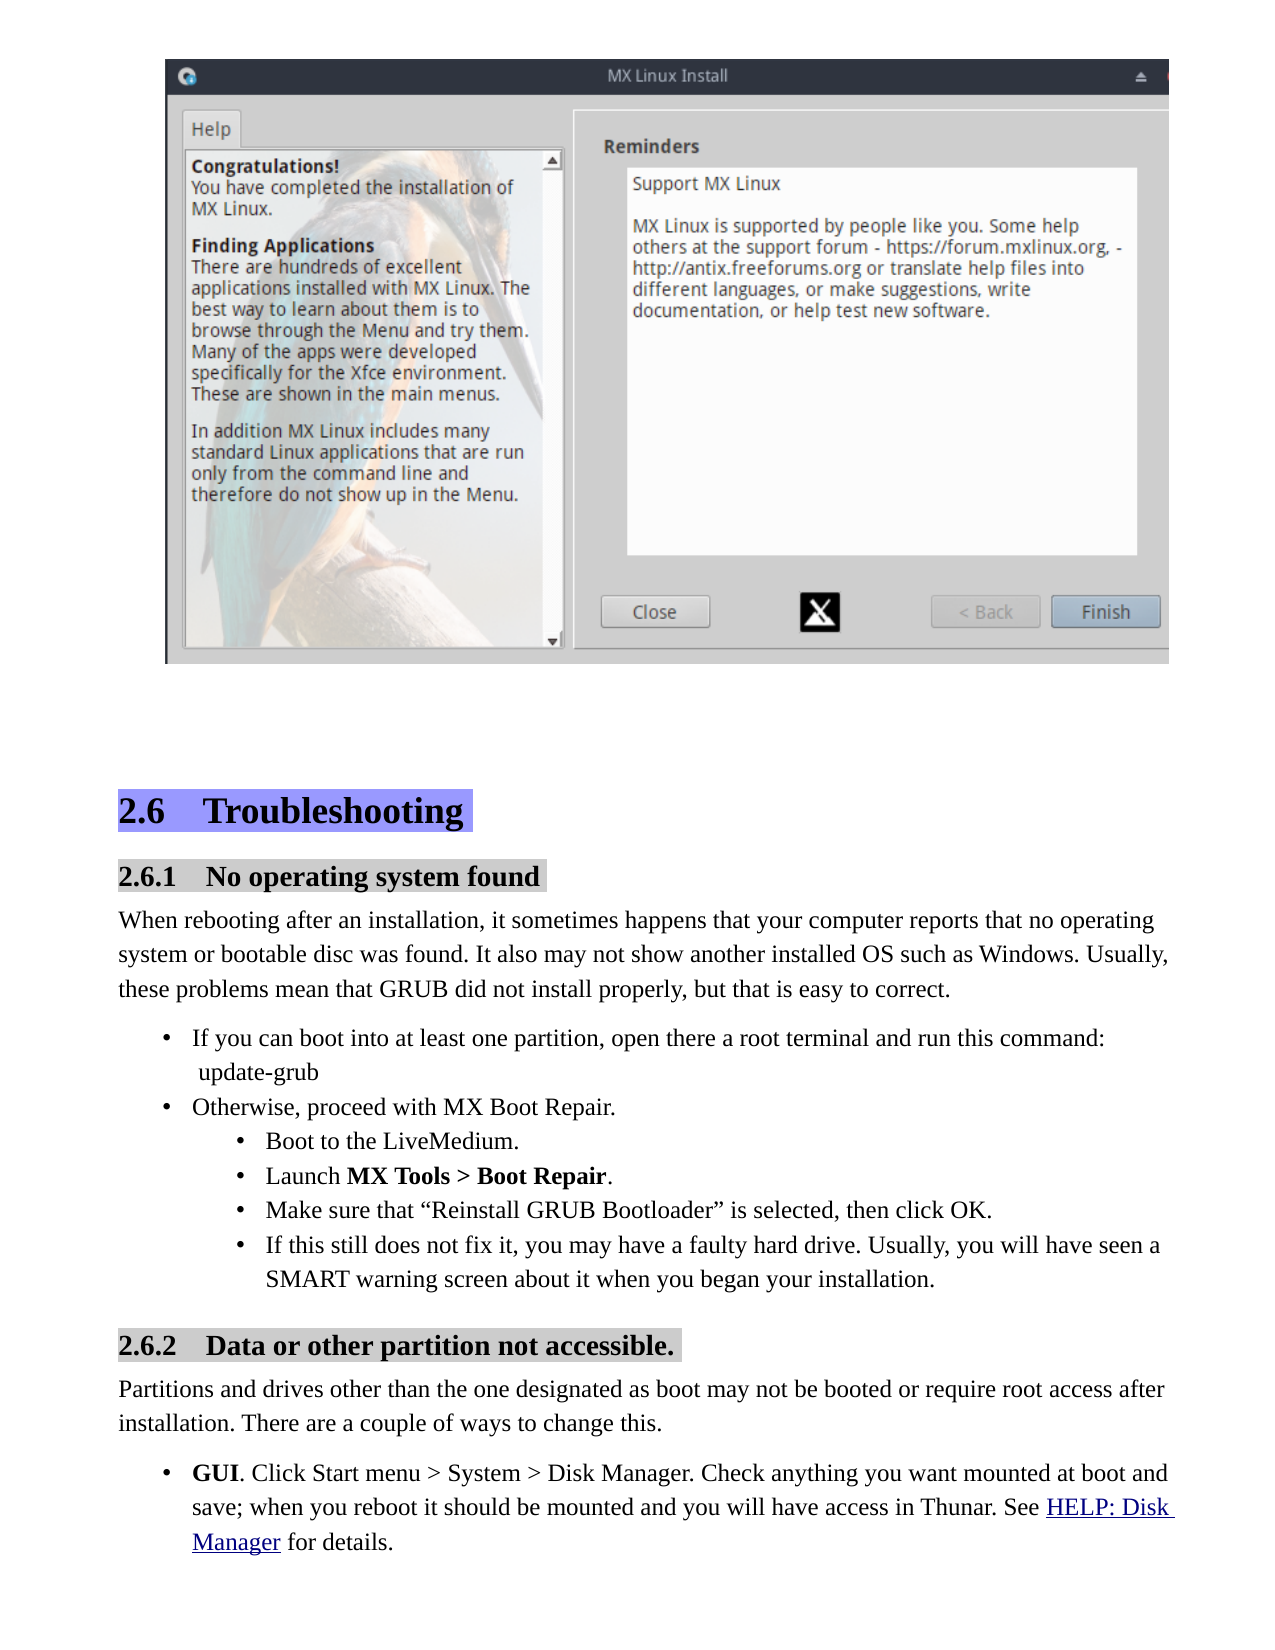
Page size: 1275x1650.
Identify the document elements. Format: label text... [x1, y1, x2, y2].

list Launch MX Tools > Boot Repair. [236, 1161, 1216, 1190]
list Otherwise, proceed with MX Boot Repair. [162, 1092, 1216, 1121]
picture [165, 59, 1169, 664]
list Make sure that “Reinstall GRUB Bootloader” is selected, then click OK. [236, 1195, 1216, 1224]
subtitle 2.6 Troubleshooting [473, 789, 1216, 832]
list If this still does not fix it, you may have a faulty hard drive. Usually, you will have seen a SMART warning screen about it when you began your installation. [236, 1230, 1216, 1293]
list If you can boot into at least one partition, open there a root terminal and run this command: [162, 1023, 1216, 1052]
list update-grub [162, 1057, 1216, 1086]
text Partitions and drives other than the one designated as boot may not be booted or require root access after installation. There are a couple of ways to change this. [118, 1374, 1216, 1437]
list Boot to the LiveMedium. [236, 1126, 1216, 1155]
subtitle 2.6.2 Data or other partition not accessible. [682, 1328, 1216, 1362]
list GUI. Click Start menu > System > Disk Manager. Check anything you want mounted at boot and save; when you reboot it should be mounted and you will have access in Thunar. See HELP: Disk Manager for details. [162, 1458, 1216, 1555]
text When rebooting after an installation, it sometimes happens that your computer reports that no operating system or bootable disc was found. It also may not show another installed OS such as Windows. Usually, these problems mean that GRUB did not install properly, but that is easy to correct. [118, 905, 1216, 1003]
subtitle 2.6.1 No operating system found [547, 859, 1216, 892]
